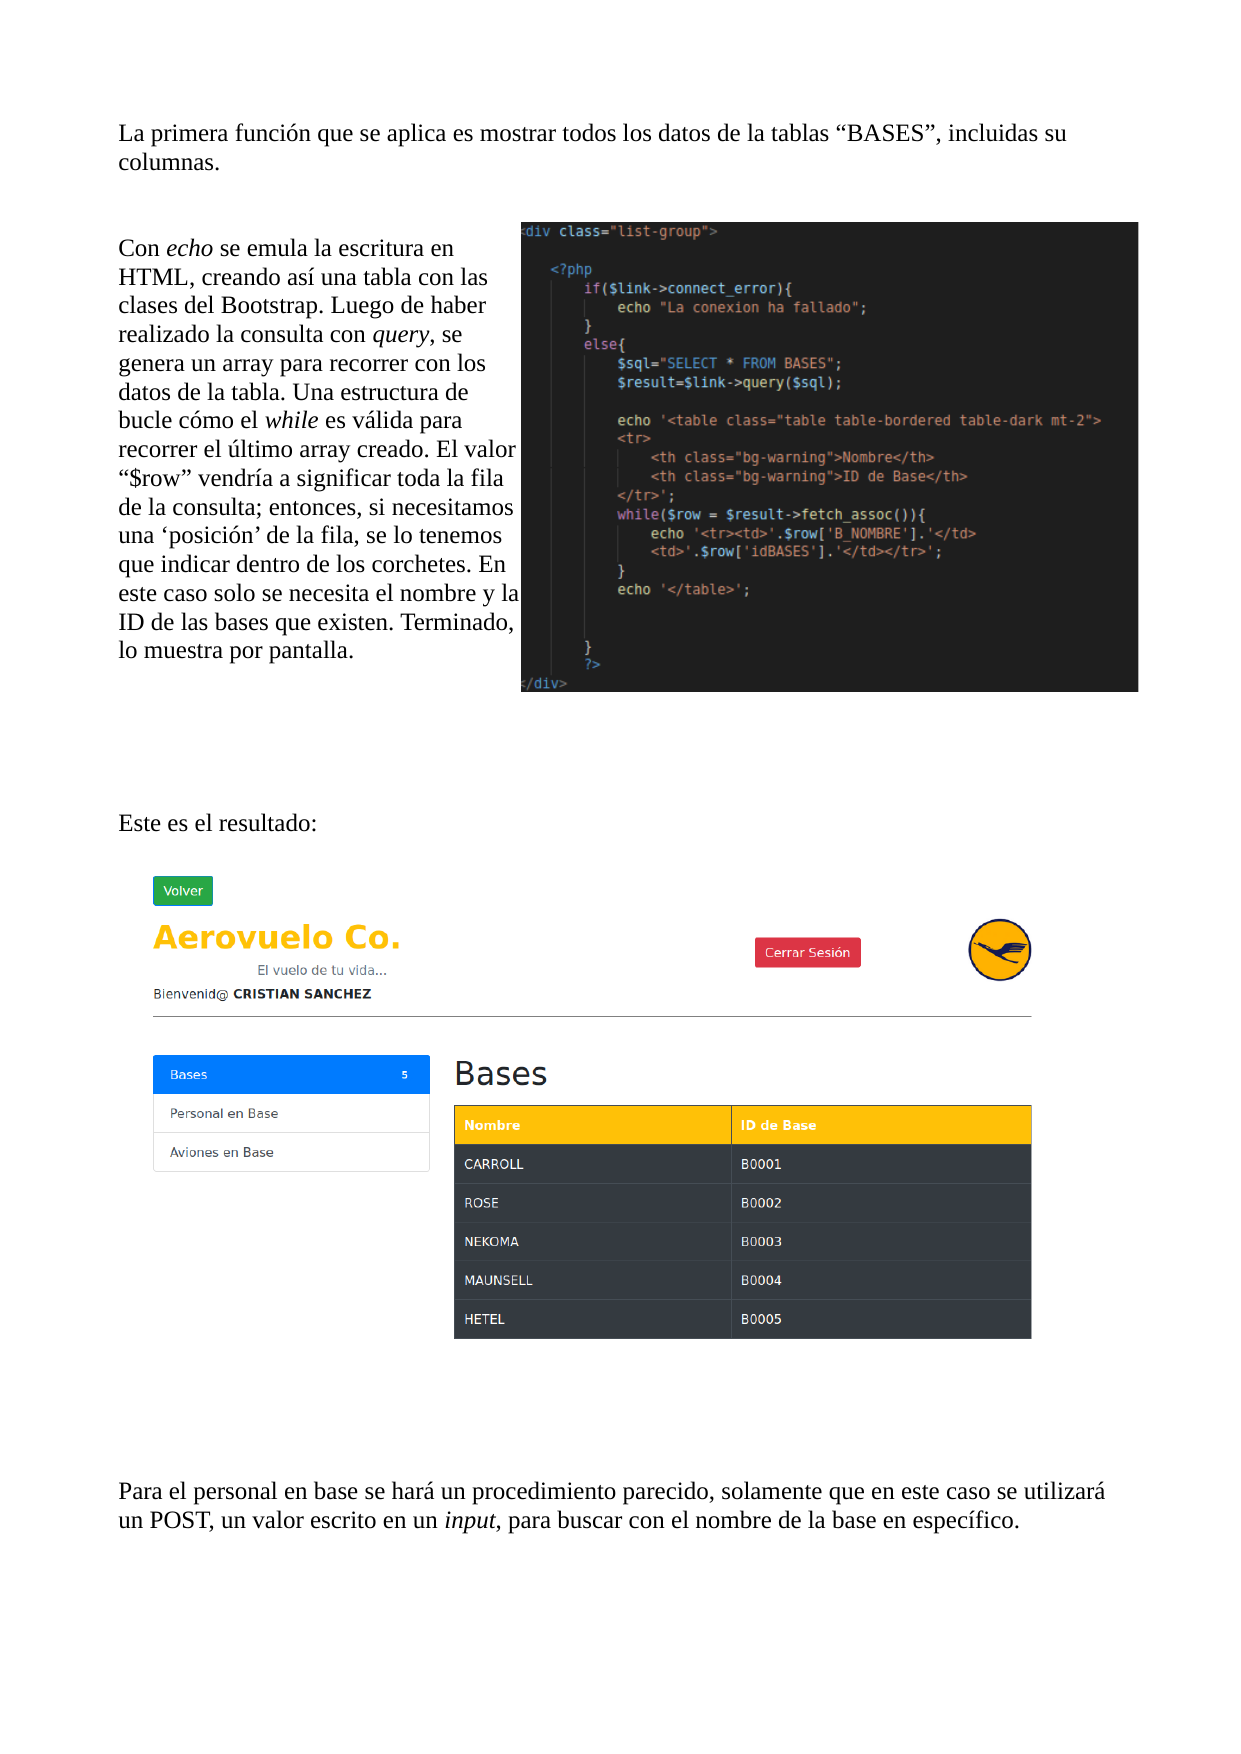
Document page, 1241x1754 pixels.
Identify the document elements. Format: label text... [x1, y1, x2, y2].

text La primera función que se aplica es mostrar todos los datos de la tablas “BASES”, incluidas su columnas. [118, 118, 1122, 176]
text Este es el resultado: [118, 808, 1122, 837]
text Para el personal en base se hará un procedimiento parecido, solamente que en este caso se utilizará un POST, un valor escrito en un input, para buscar con el nombre de la base en específico. [118, 1476, 1122, 1533]
picture [118, 865, 1123, 1390]
text Con echo se emula la escritura en HTML, creando así una tabla con las clases del Bootstrap. Luego de haber realizado la consulta con query, se genera un array para recorrer con los datos de la tabla. Una estructura de bucle cómo el while es válida para recorrer el último array creado. El valor “$row” vendría a significar toda la fila de la consulta; entonces, si necesitamos una ‘posición’ de la fila, se lo tenemos que indicar dentro de los corchetes. En este caso solo se necesita el nombre y la ID de las bases que existen. Terminado, lo muestra por pantalla. [118, 233, 521, 664]
picture [521, 222, 1139, 692]
